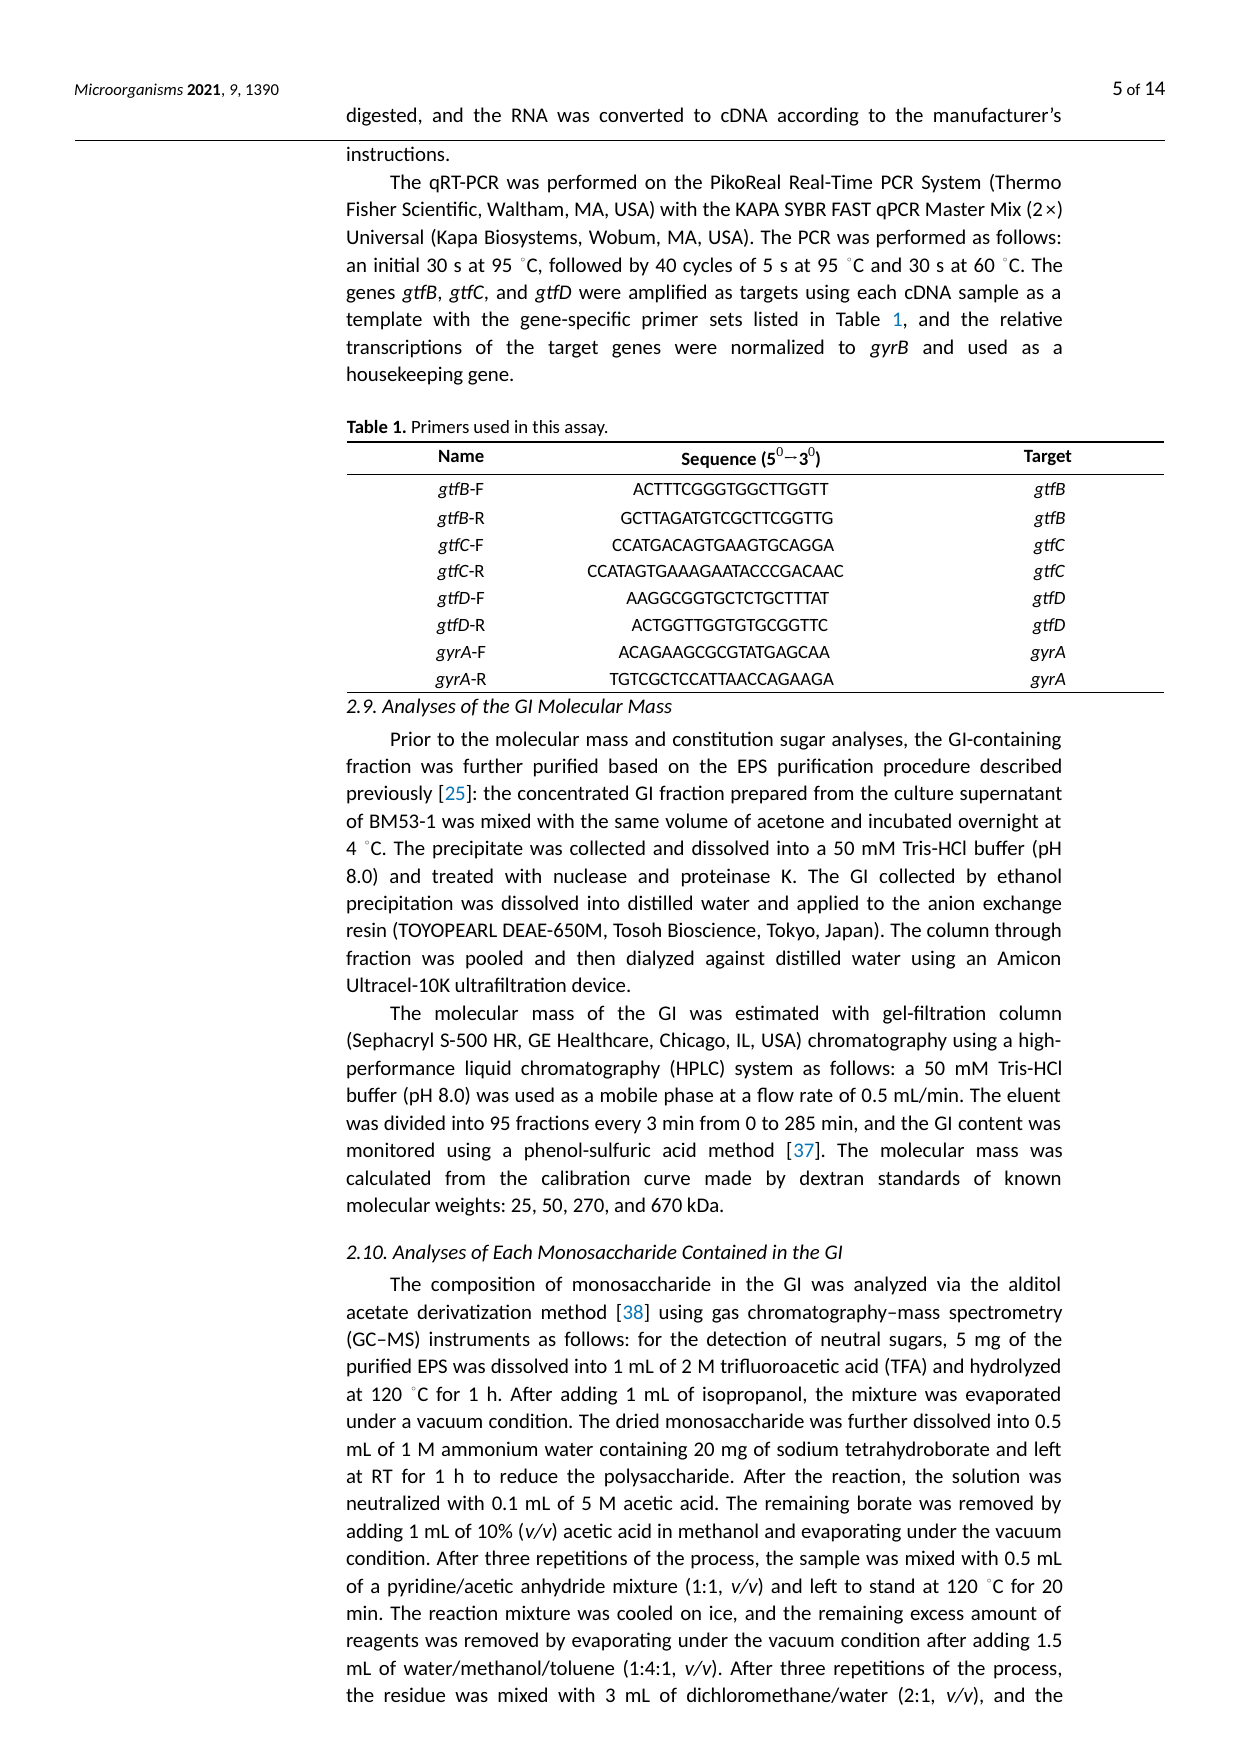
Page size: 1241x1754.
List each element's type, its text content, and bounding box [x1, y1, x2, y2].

table_cell gyrA-F [347, 638, 587, 665]
table_header Name [347, 443, 587, 474]
table_cell gtfB-R [347, 504, 587, 531]
table_cell gyrA [1024, 638, 1164, 665]
table_cell gtfC-R [347, 558, 587, 584]
table_cell gtfC [1024, 558, 1164, 584]
table_cell gyrA [1024, 665, 1164, 692]
table_cell gtfC [1024, 531, 1164, 557]
table_header Sequence (50→30) [587, 443, 1024, 474]
text The composition of monosaccharide in the GI was analyzed via the alditol acetate derivatization method [38] using gas chromatography–mass spectrometry (GC–MS) instruments as follows: for the detection of neutral sugars, 5 mg of the purified EPS was dissolved into 1 mL of 2 M trifluoroacetic acid (TFA) and hydrolyzed at 120 ◦C for 1 h. After adding 1 mL of isopropanol, the mixture was evaporated under a vacuum condition. The dried monosaccharide was further dissolved into 0.5 mL of 1 M ammonium water containing 20 mg of sodium tetrahydroborate and left at RT for 1 h to reduce the polysaccharide. After the reaction, the solution was neutralized with 0.1 mL of 5 M acetic acid. The remaining borate was removed by adding 1 mL of 10% (v/v) acetic acid in methanol and evaporating under the vacuum condition. After three repetitions of the process, the sample was mixed with 0.5 mL of a pyridine/acetic anhydride mixture (1:1, v/v) and left to stand at 120 ◦C for 20 min. The reaction mixture was cooled on ice, and the remaining excess amount of reagents was removed by evaporating under the vacuum condition after adding 1.5 mL of water/methanol/toluene (1:4:1, v/v). After three repetitions of the process, the residue was mixed with 3 mL of dichloromethane/water (2:1, v/v), and the [346, 1271, 1063, 1708]
table_cell GCTTAGATGTCGCTTCGGTTG [587, 504, 1024, 531]
table_cell gtfD-R [347, 611, 587, 638]
text The qRT-PCR was performed on the PikoReal Real-Time PCR System (Thermo Fisher Scientific, Waltham, MA, USA) with the KAPA SYBR FAST qPCR Master Mix (2×) Universal (Kapa Biosystems, Wobum, MA, USA). The PCR was performed as follows: an initial 30 s at 95 ◦C, followed by 40 cycles of 5 s at 95 ◦C and 30 s at 60 ◦C. The genes gtfB, gtfC, and gtfD were amplified as targets using each cDNA sample as a template with the gene-specific primer sets listed in Table 1, and the relative transcriptions of the target genes were normalized to gyrB and used as a housekeeping gene. [346, 169, 1063, 387]
table_cell ACTTTCGGGTGGCTTGGTT [587, 475, 1024, 504]
table_cell ACAGAAGCGCGTATGAGCAA [587, 638, 1024, 665]
table_cell CCATAGTGAAAGAATACCCGACAAC [587, 558, 1024, 584]
table_cell gtfC-F [347, 531, 587, 557]
table_cell gtfD [1024, 584, 1164, 611]
subtitle 2.9. Analyses of the GI Molecular Mass [346, 693, 1064, 719]
table_cell gtfB-F [347, 475, 587, 504]
table_cell TGTCGCTCCATTAACCAGAAGA [587, 665, 1024, 692]
table_cell CCATGACAGTGAAGTGCAGGA [587, 531, 1024, 557]
table_header Target [1024, 443, 1164, 474]
table_cell AAGGCGGTGCTCTGCTTTAT [587, 584, 1024, 611]
text Prior to the molecular mass and constitution sugar analyses, the GI-containing fraction was further purified based on the EPS purification procedure described previously [25]: the concentrated GI fraction prepared from the culture supernatant of BM53-1 was mixed with the same volume of acetone and incubated overnight at 4 ◦C. The precipitate was collected and dissolved into a 50 mM Tris-HCl buffer (pH 8.0) and treated with nuclease and proteinase K. The GI collected by ethanol precipitation was dissolved into distilled water and applied to the anion exchange resin (TOYOPEARL DEAE-650M, Tosoh Bioscience, Tokyo, Japan). The column through fraction was pooled and then dialyzed against distilled water using an Amicon Ultracel-10K ultrafiltration device. [346, 726, 1063, 998]
text Table 1. Primers used in this assay. [347, 415, 1064, 438]
table_cell gtfB [1024, 504, 1164, 531]
subtitle 2.10. Analyses of Each Monosaccharide Contained in the GI [346, 1239, 1064, 1264]
text digested, and the RNA was converted to cDNA according to the manufacturer’s instructions. [346, 102, 1063, 167]
text The molecular mass of the GI was estimated with gel-filtration column (Sephacryl S-500 HR, GE Healthcare, Chicago, IL, USA) chromatography using a high-performance liquid chromatography (HPLC) system as follows: a 50 mM Tris-HCl buffer (pH 8.0) was used as a mobile phase at a flow rate of 0.5 mL/min. The eluent was divided into 95 fractions every 3 min from 0 to 285 min, and the GI content was monitored using a phenol-sulfuric acid method [37]. The molecular mass was calculated from the calibration curve made by dextran standards of known molecular weights: 25, 50, 270, and 670 kDa. [346, 1000, 1063, 1217]
table_cell gtfD [1024, 611, 1164, 638]
table_cell gyrA-R [347, 665, 587, 692]
table_cell gtfB [1024, 475, 1164, 504]
table_cell gtfD-F [347, 584, 587, 611]
table_cell ACTGGTTGGTGTGCGGTTC [587, 611, 1024, 638]
